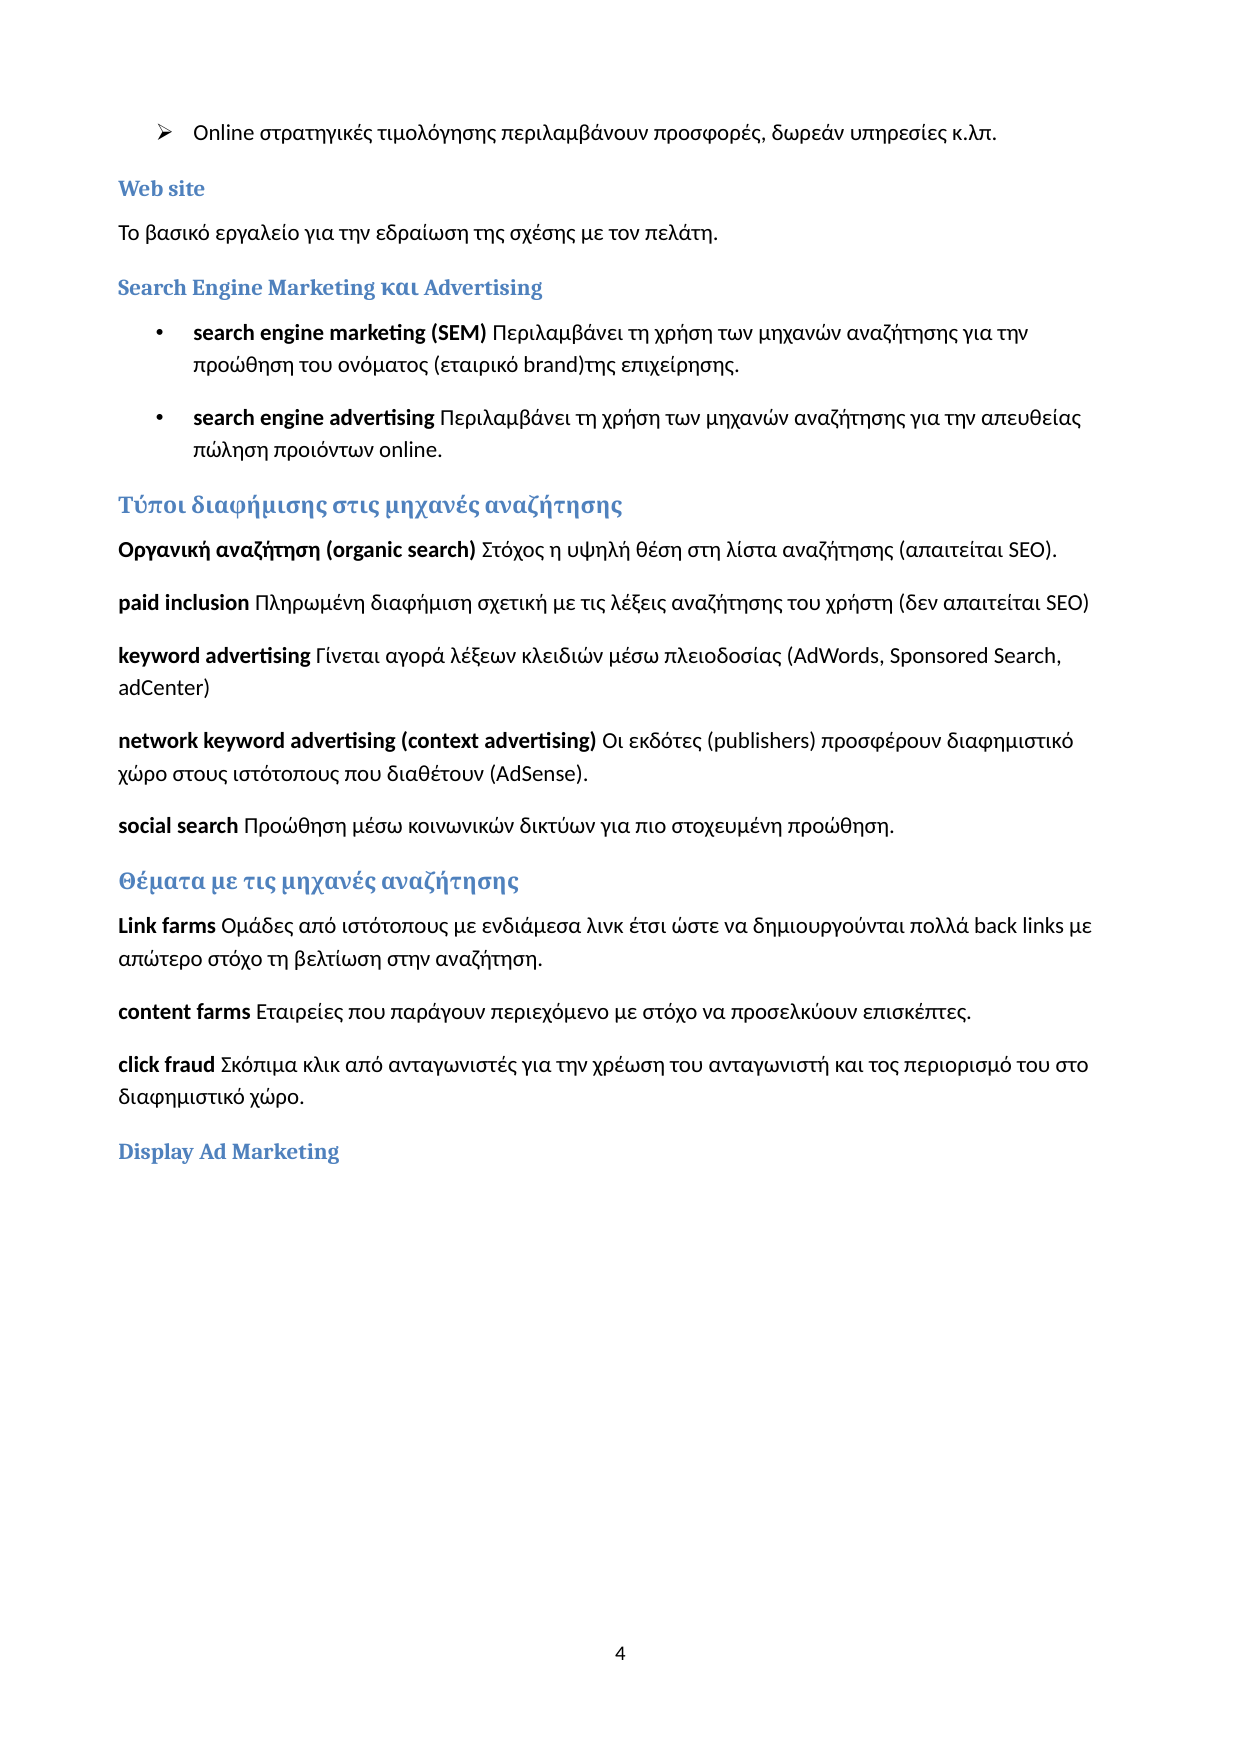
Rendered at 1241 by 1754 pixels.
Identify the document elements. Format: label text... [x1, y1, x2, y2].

text paid inclusion Πληρωμένη διαφήμιση σχετική με τις λέξεις αναζήτησης του χρήστη (δεν απαιτείται SEO) [118, 588, 1122, 616]
text Οργανική αναζήτηση (organic search) Στόχος η υψηλή θέση στη λίστα αναζήτησης (απαιτείται SEO). [118, 535, 1122, 563]
subtitle Display Ad Marketing [118, 1139, 1122, 1166]
text Το βασικό εργαλείο για την εδραίωση της σχέσης με τον πελάτη. [118, 218, 1122, 246]
text network keyword advertising (context advertising) Οι εκδότες (publishers) προσφέρουν διαφημιστικό χώρο στους ιστότοπους που διαθέτουν (AdSense). [118, 726, 1122, 787]
text content farms Εταιρείες που παράγουν περιεχόμενο με στόχο να προσελκύουν επισκέπτες. [118, 997, 1122, 1025]
list Online στρατηγικές τιμολόγησης περιλαμβάνουν προσφορές, δωρεάν υπηρεσίες κ.λπ. [156, 118, 1122, 146]
text keyword advertising Γίνεται αγορά λέξεων κλειδιών μέσω πλειοδοσίας (AdWords, Sponsored Search, adCenter) [118, 641, 1122, 701]
subtitle Search Engine Marketing και Advertising [118, 275, 1122, 302]
text social search Προώθηση μέσω κοινωνικών δικτύων για πιο στοχευμένη προώθηση. [118, 812, 1122, 840]
text Link farms Ομάδες από ιστότοπους με ενδιάμεσα λινκ έτσι ώστε να δημιουργούνται πολλά back links με απώτερο στόχο τη βελτίωση στην αναζήτηση. [118, 912, 1122, 972]
list search engine advertising Περιλαμβάνει τη χρήση των μηχανών αναζήτησης για την απευθείας πώληση προιόντων online. [156, 403, 1122, 463]
subtitle Web site [118, 175, 1122, 202]
list search engine marketing (SEM) Περιλαμβάνει τη χρήση των μηχανών αναζήτησης για την προώθηση του ονόματος (εταιρικό brand)της επιχείρησης. [156, 318, 1122, 378]
subtitle Θέματα με τις μηχανές αναζήτησης [118, 869, 1122, 895]
text click fraud Σκόπιμα κλικ από ανταγωνιστές για την χρέωση του ανταγωνιστή και τος περιορισμό του στο διαφημιστικό χώρο. [118, 1050, 1122, 1110]
subtitle Τύποι διαφήμισης στις μηχανές αναζήτησης [118, 492, 1122, 519]
